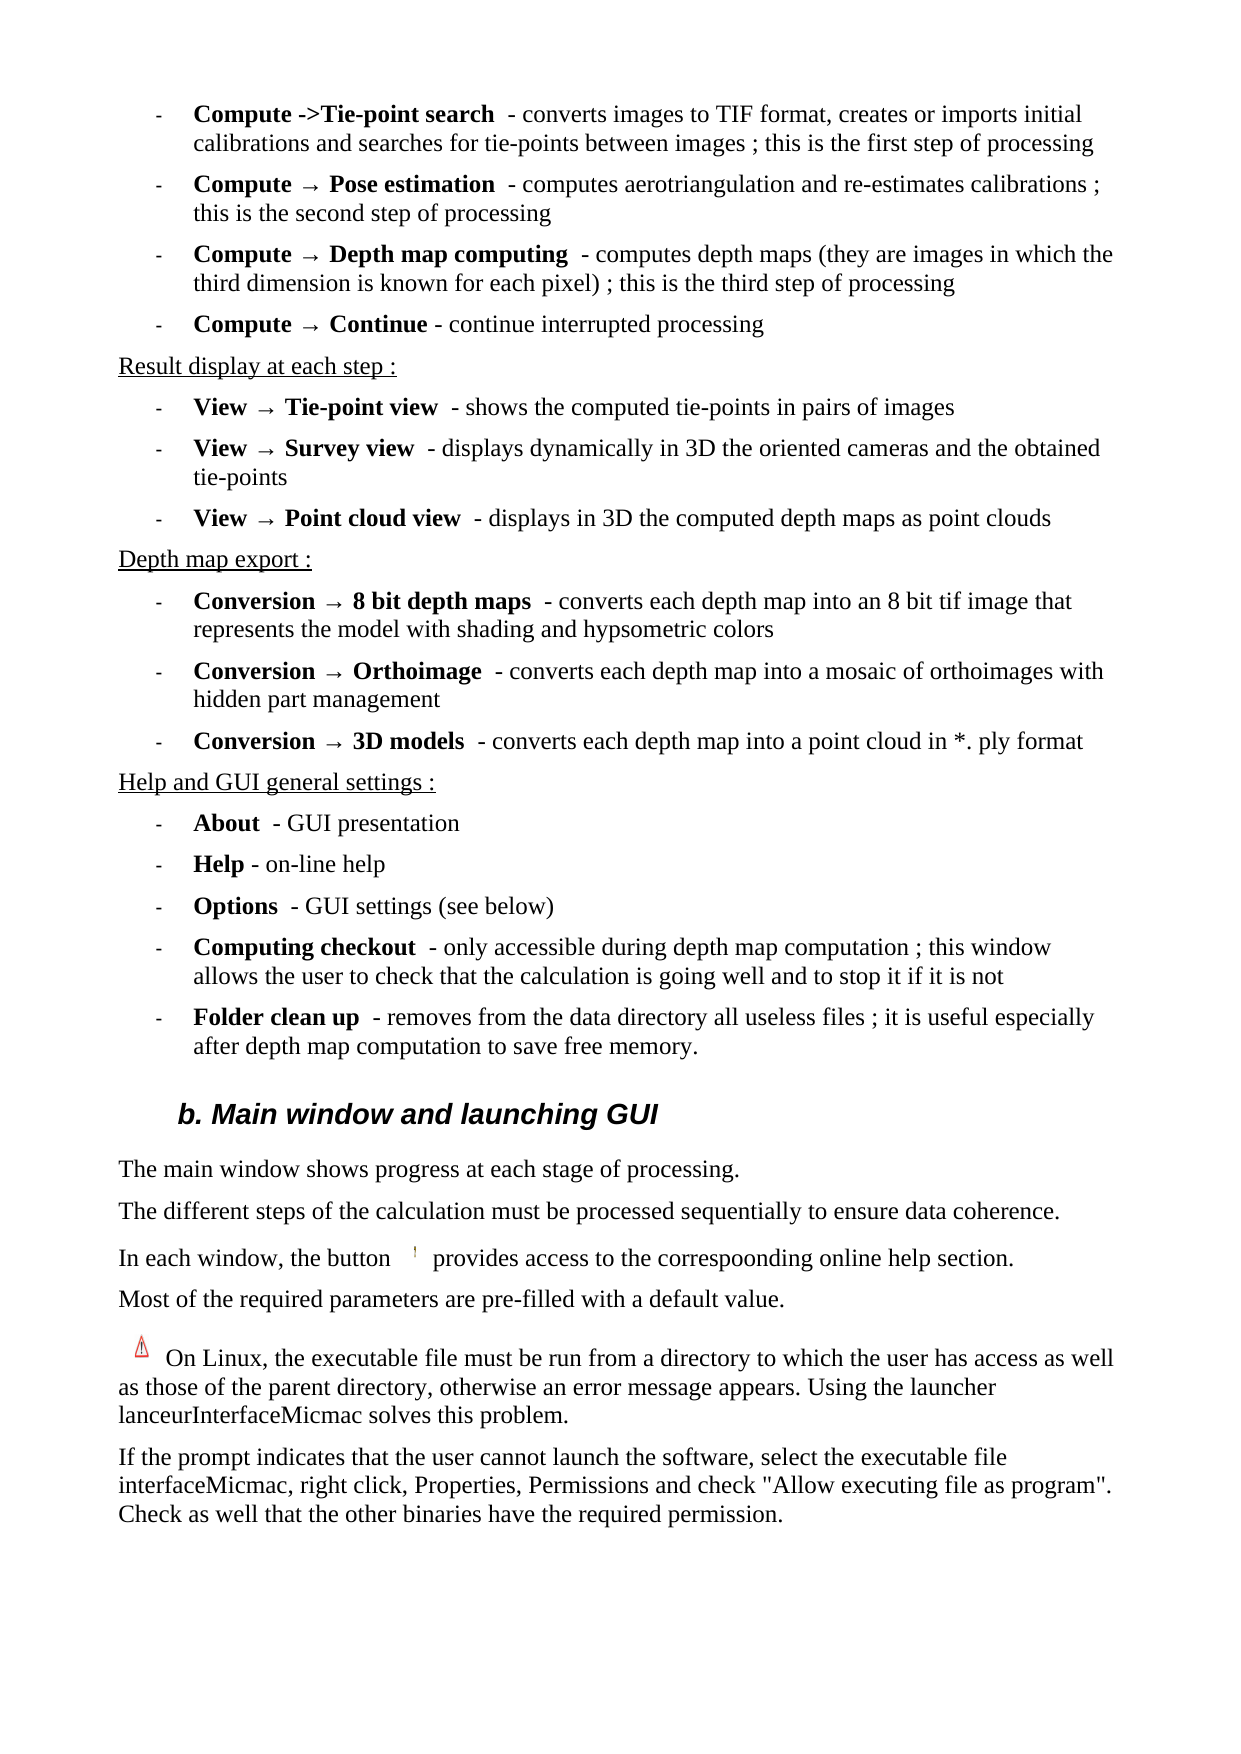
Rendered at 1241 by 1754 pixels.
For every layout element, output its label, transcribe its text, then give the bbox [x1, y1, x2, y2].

list Folder clean up - removes from the data directory all useless files ; it is useful especially after depth map computation to save free memory. [156, 1002, 1122, 1059]
list View → Tie-point view - shows the computed tie-points in pairs of images [156, 392, 1122, 421]
list About - GUI presentation [156, 808, 1122, 837]
list Compute ->Tie-point search - converts images to TIF format, creates or imports initial calibrations and searches for tie-points between images ; this is the first step of processing [156, 99, 1122, 157]
text In each window, the button provides access to the correspoonding online help section. [118, 1237, 1122, 1272]
list Help - on-line help [156, 849, 1122, 878]
list Compute → Pose estimation - computes aerotriangulation and re-estimates calibrations ; this is the second step of processing [156, 169, 1122, 227]
text The main window shows progress at each stage of processing. [118, 1154, 1122, 1183]
picture [413, 1246, 417, 1258]
list Conversion → Orthoimage - converts each depth map into a mosaic of orthoimages with hidden part management [156, 656, 1122, 713]
list Conversion → 8 bit depth maps - converts each depth map into an 8 bit tif image that represents the model with shading and hypsometric colors [156, 586, 1122, 643]
list Options - GUI settings (see below) [156, 891, 1122, 919]
list Compute → Continue - continue interrupted processing [156, 309, 1122, 338]
list Compute → Depth map computing - computes depth maps (they are images in which the third dimension is known for each pixel) ; this is the third step of processing [156, 239, 1122, 297]
text The different steps of the calculation must be processed sequentially to ensure data coherence. [118, 1196, 1122, 1224]
text Help and GUI general settings : [118, 767, 1122, 796]
text Result display at each step : [118, 351, 1122, 379]
text If the prompt indicates that the user cannot launch the software, select the executable file interfaceMicmac, right click, Properties, Permissions and check "Allow executing file as program". Check as well that the other binaries have the required permission. [118, 1442, 1122, 1528]
subtitle b. Main window and launching GUI [116, 1097, 1122, 1130]
list Computing checkout - only accessible during depth map computation ; this window allows the user to check that the calculation is going well and to stop it if it is not [156, 932, 1122, 989]
list Conversion → 3D models - converts each depth map into a point cloud in *. ply format [156, 726, 1122, 754]
picture [134, 1334, 149, 1358]
text Depth map export : [118, 544, 1122, 573]
list View → Point cloud view - displays in 3D the computed depth maps as point clouds [156, 503, 1122, 532]
text On Linux, the executable file must be run from a directory to which the user has access as well as those of the parent directory, otherwise an error message appears. Using the launcher lanceurInterfaceMicmac solves this problem. [118, 1326, 1122, 1429]
list View → Survey view - displays dynamically in 3D the oriented cameras and the obtained tie-points [156, 433, 1122, 491]
text Most of the required parameters are pre-filled with a default value. [118, 1284, 1122, 1313]
